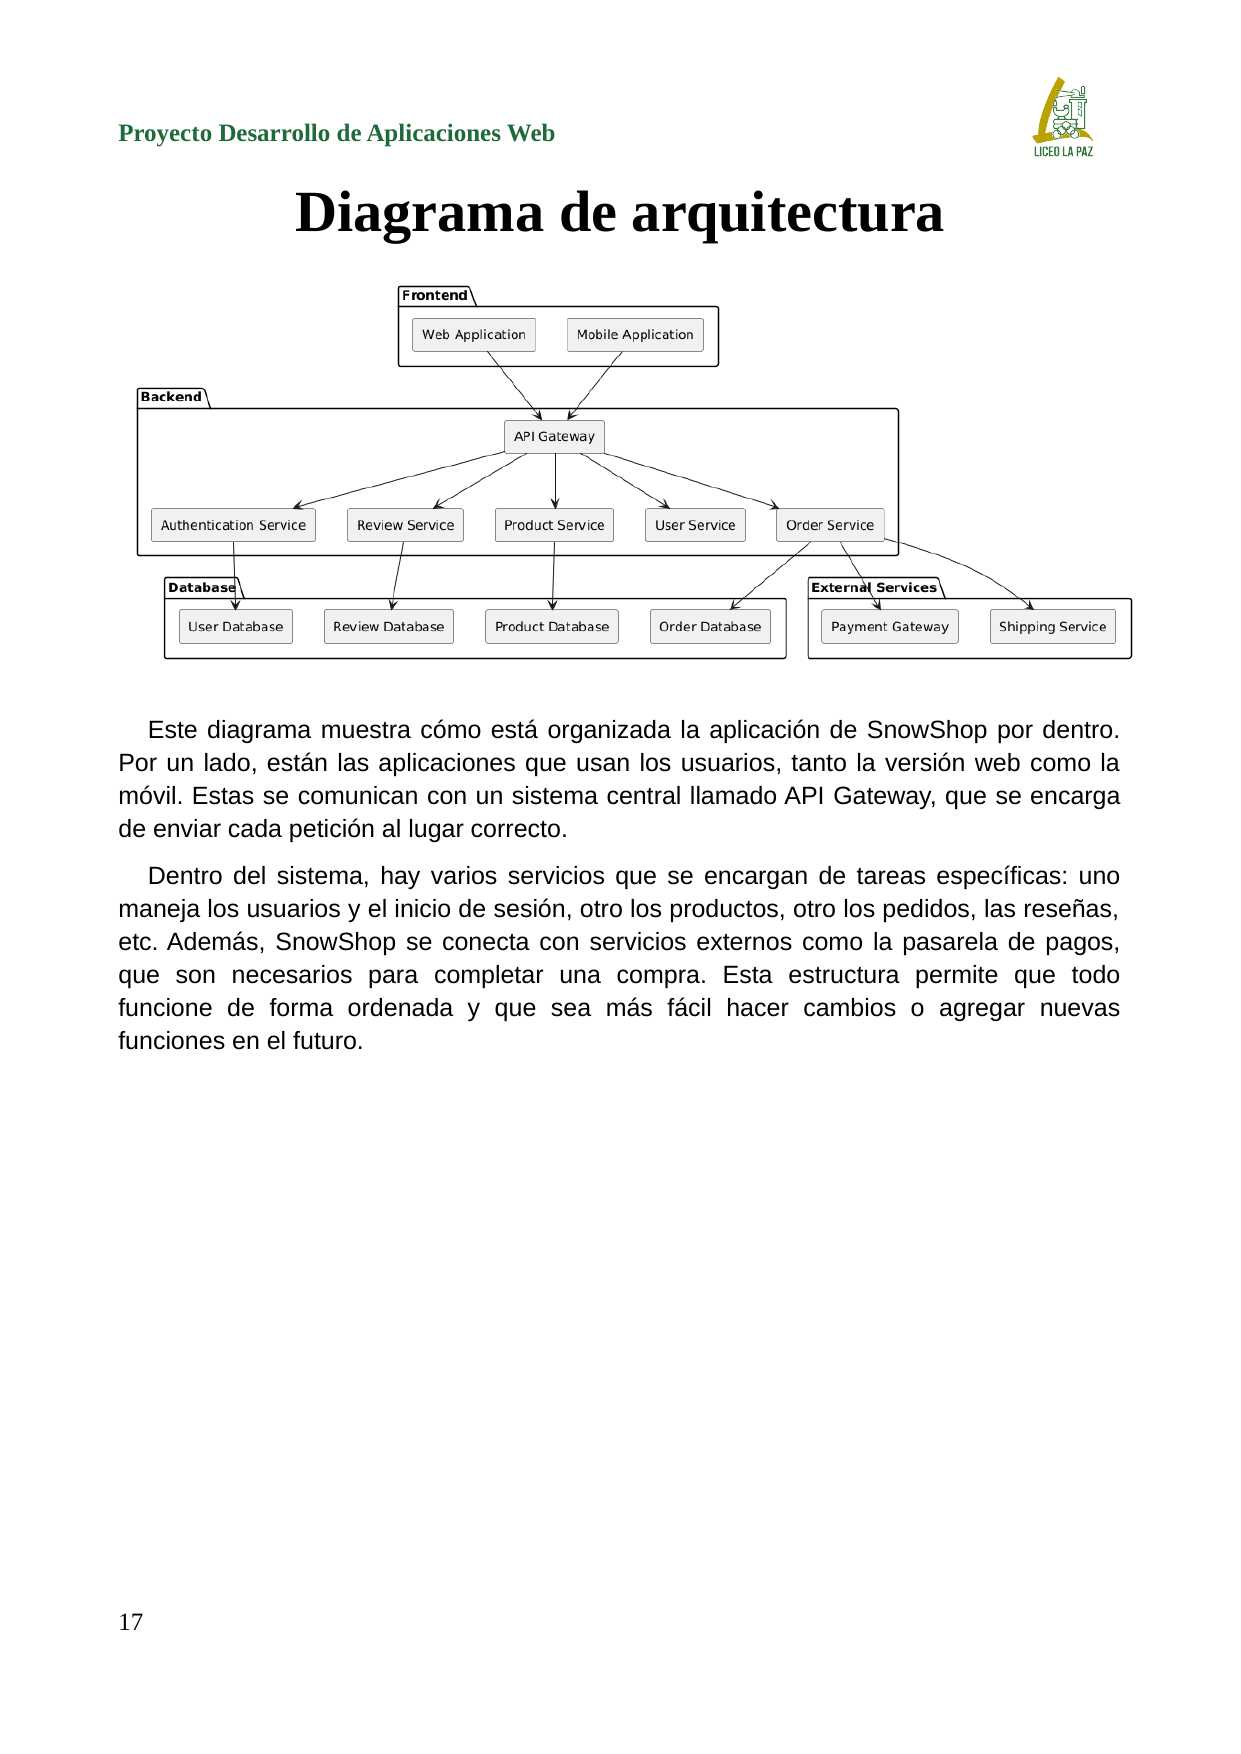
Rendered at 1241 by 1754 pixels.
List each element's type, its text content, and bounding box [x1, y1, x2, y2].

picture [131, 280, 1136, 663]
subtitle Diagrama de arquitectura [118, 177, 1122, 244]
picture [1025, 70, 1100, 165]
text Este diagrama muestra cómo está organizada la aplicación de SnowShop por dentro. Por un lado, están las aplicaciones que usan los usuarios, tanto la versión web como la móvil. Estas se comunican con un sistema central llamado API Gateway, que se encarga de enviar cada petición al lugar correcto. [118, 714, 1122, 842]
text Dentro del sistema, hay varios servicios que se encargan de tareas específicas: uno maneja los usuarios y el inicio de sesión, otro los productos, otro los pedidos, las reseñas, etc. Además, SnowShop se conecta con servicios externos como la pasarela de pagos, que son necesarios para completar una compra. Esta estructura permite que todo funcione de forma ordenada y que sea más fácil hacer cambios o agregar nuevas funciones en el futuro. [118, 861, 1122, 1055]
